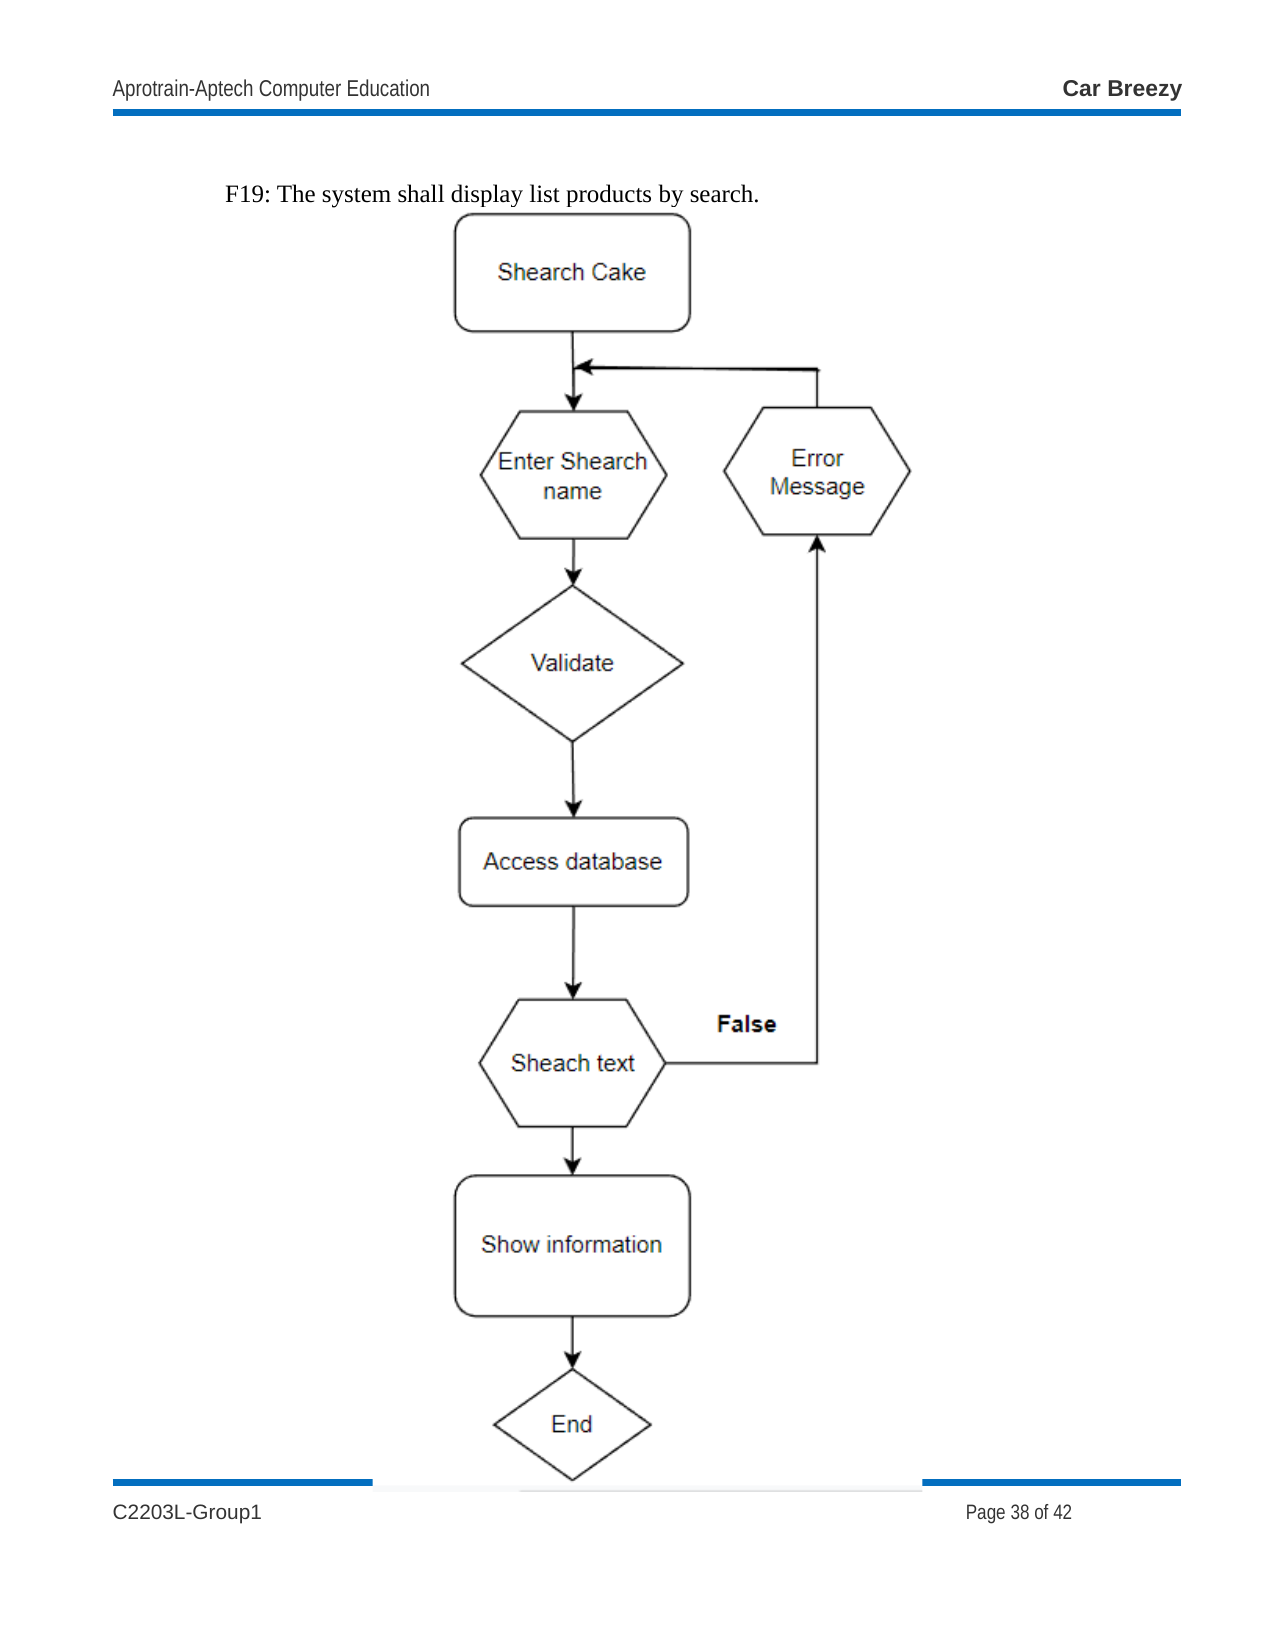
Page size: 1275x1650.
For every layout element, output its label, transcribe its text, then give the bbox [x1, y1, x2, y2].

text F19: The system shall display list products by search. [181, 179, 1106, 207]
